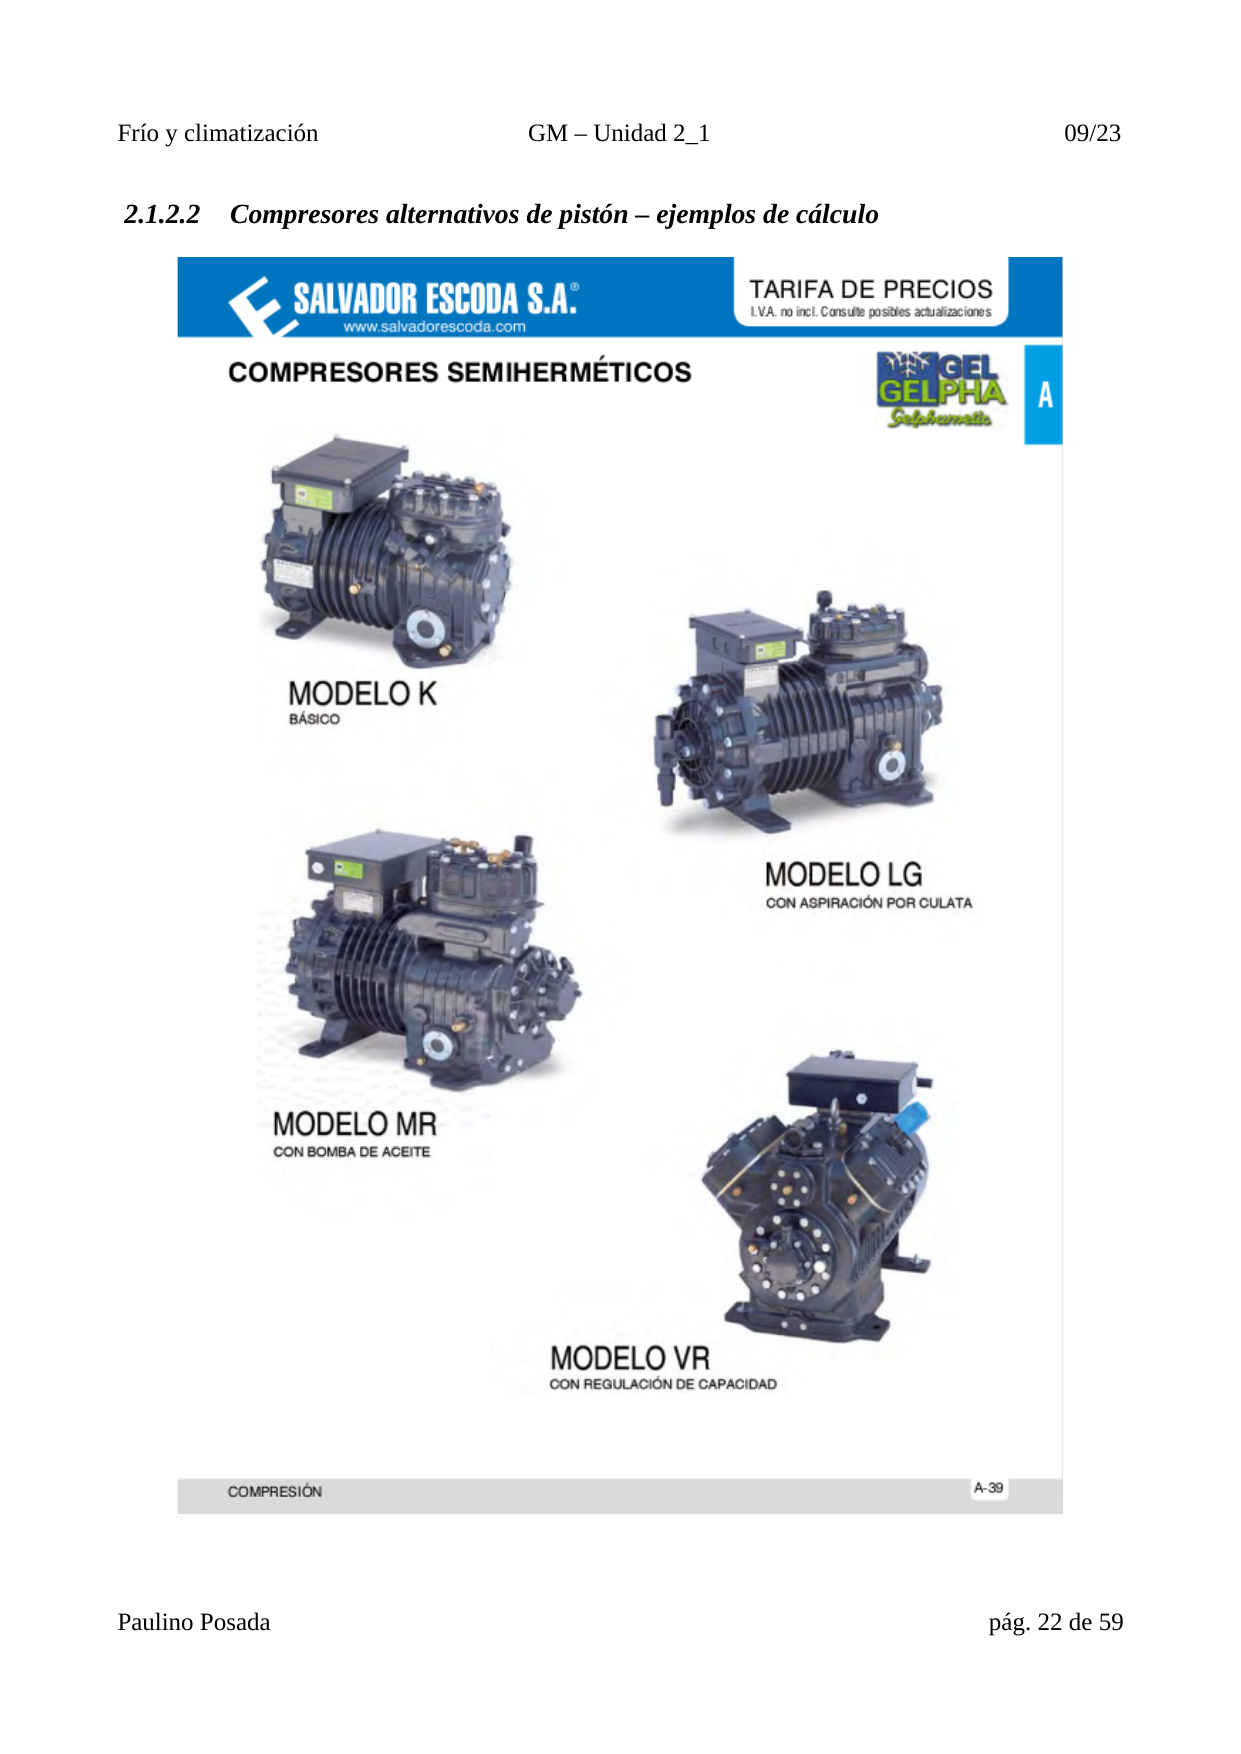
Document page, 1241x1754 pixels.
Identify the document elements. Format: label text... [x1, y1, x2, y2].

subtitle Compresores alternativos de pistón – ejemplos de cálculo [117, 197, 1123, 229]
picture [177, 257, 1064, 1514]
